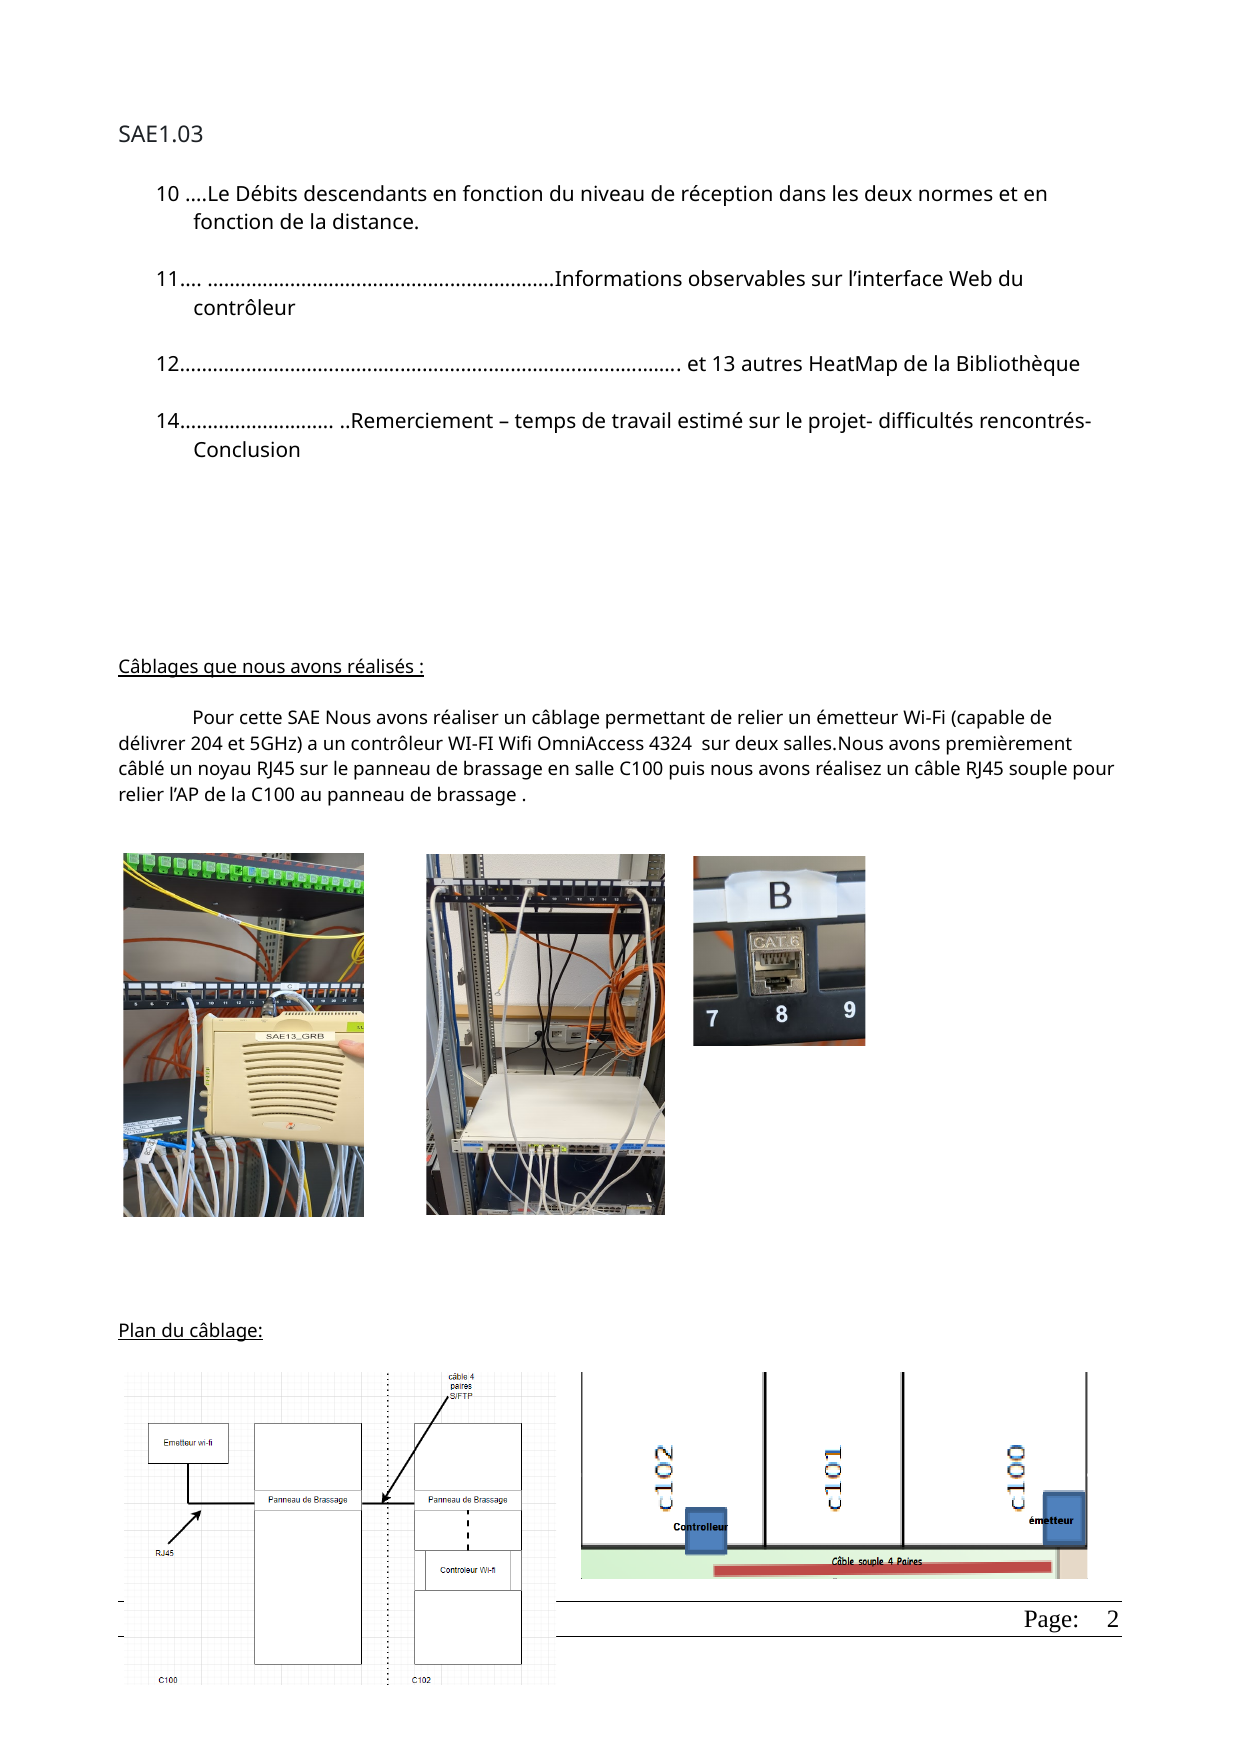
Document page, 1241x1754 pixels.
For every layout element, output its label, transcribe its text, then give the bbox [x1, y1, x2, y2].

picture [426, 854, 665, 1215]
list 12….….….….….….….….….….….….….….….….….….….….….……. et 13 autres HeatMap de la Bibliothèque [156, 349, 1122, 378]
text Plan du câblage: [118, 1317, 1122, 1342]
text Câblages que nous avons réalisés : [118, 653, 1122, 679]
picture [124, 1372, 557, 1685]
list 14….….….….….….…. ..Remerciement – temps de travail estimé sur le projet- difficultés rencontrés- Conclusion [156, 406, 1122, 463]
list 10 ….Le Débits descendants en fonction du niveau de réception dans les deux normes et en fonction de la distance. [156, 179, 1122, 236]
picture [123, 853, 364, 1217]
picture [693, 856, 866, 1046]
picture [581, 1372, 1088, 1579]
list 11…. ….….….….….….….….….….….….….….…….Informations observables sur l’interface Web du contrôleur [156, 264, 1122, 321]
text Pour cette SAE Nous avons réaliser un câblage permettant de relier un émetteur Wi-Fi (capable de délivrer 204 et 5GHz) a un contrôleur WI-FI Wifi OmniAccess 4324 sur deux salles.Nous avons premièrement câblé un noyau RJ45 sur le panneau de brassage en salle C100 puis nous avons réalisez un câble RJ45 souple pour relier l’AP de la C100 au panneau de brassage . [118, 704, 1122, 807]
